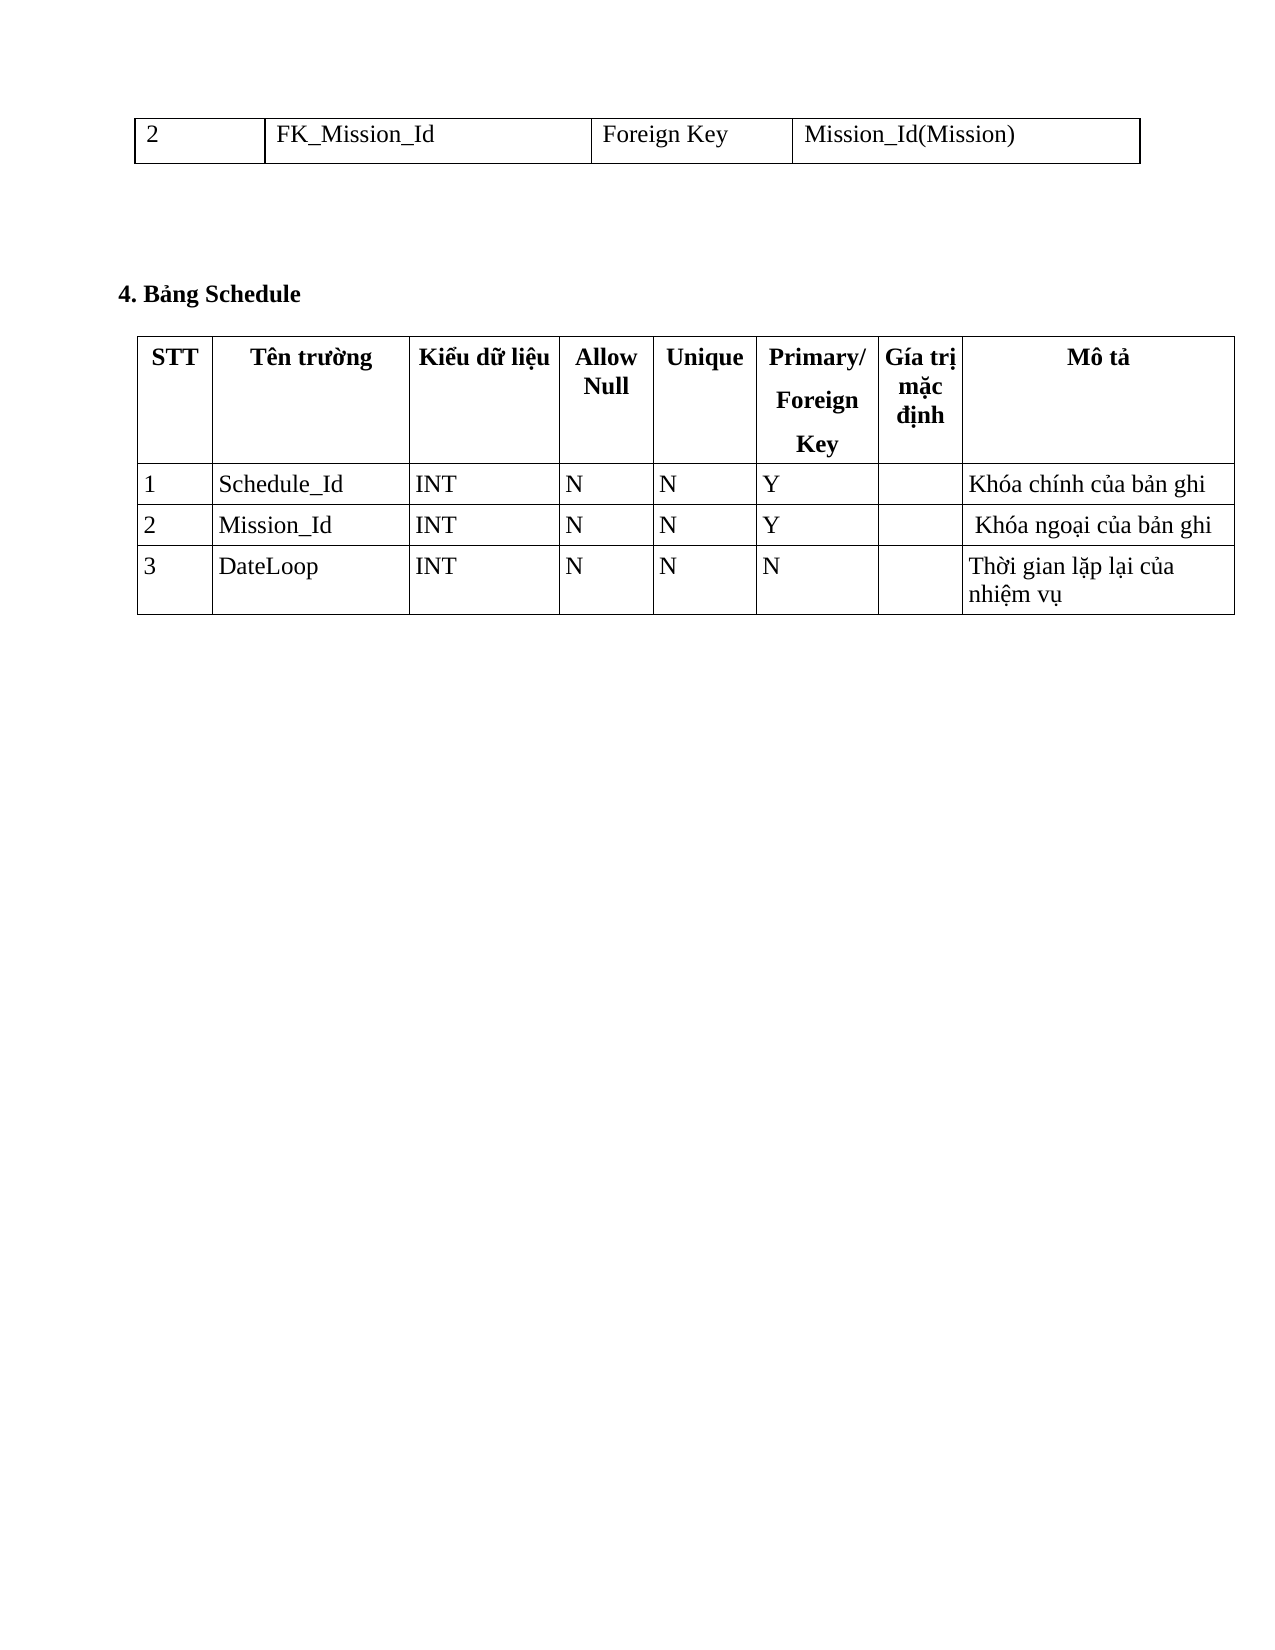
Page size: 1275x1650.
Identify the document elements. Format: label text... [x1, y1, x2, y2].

table_cell Y [757, 505, 878, 544]
table_cell Mission_Id(Mission) [793, 119, 1139, 163]
table_cell INT [410, 505, 559, 544]
table_cell Khóa ngoại của bản ghi [963, 505, 1234, 544]
table_cell Schedule_Id [213, 464, 409, 504]
table_cell Thời gian lặp lại của nhiệm vụ [963, 546, 1234, 614]
table_header Mô tả [963, 337, 1234, 463]
table_header Gía trị mặc định [879, 337, 962, 463]
table_cell N [654, 505, 756, 544]
table_header Allow Null [560, 337, 653, 463]
table_cell 2 [138, 505, 212, 544]
table_cell 1 [138, 464, 212, 504]
table_cell [879, 464, 962, 504]
table_header STT [138, 337, 212, 463]
table_cell N [757, 546, 878, 614]
table_header Tên trường [213, 337, 409, 463]
table_cell N [560, 464, 653, 504]
text 4. Bảng Schedule [118, 279, 1157, 307]
table_cell INT [410, 464, 559, 504]
table_cell N [560, 505, 653, 544]
table_cell N [560, 546, 653, 614]
table_cell [879, 505, 962, 544]
table_cell Y [757, 464, 878, 504]
table_cell [879, 546, 962, 614]
table_cell 2 [136, 119, 264, 163]
table_cell DateLoop [213, 546, 409, 614]
table_cell Khóa chính của bản ghi [963, 464, 1234, 504]
table_cell FK_Mission_Id [266, 119, 591, 163]
table_cell N [654, 464, 756, 504]
table_cell Mission_Id [213, 505, 409, 544]
table_header Primary/Foreign Key [757, 337, 878, 463]
table_header Kiểu dữ liệu [410, 337, 559, 463]
table_cell 3 [138, 546, 212, 614]
table_header Unique [654, 337, 756, 463]
table_cell Foreign Key [592, 119, 792, 163]
table_cell N [654, 546, 756, 614]
table_cell INT [410, 546, 559, 614]
